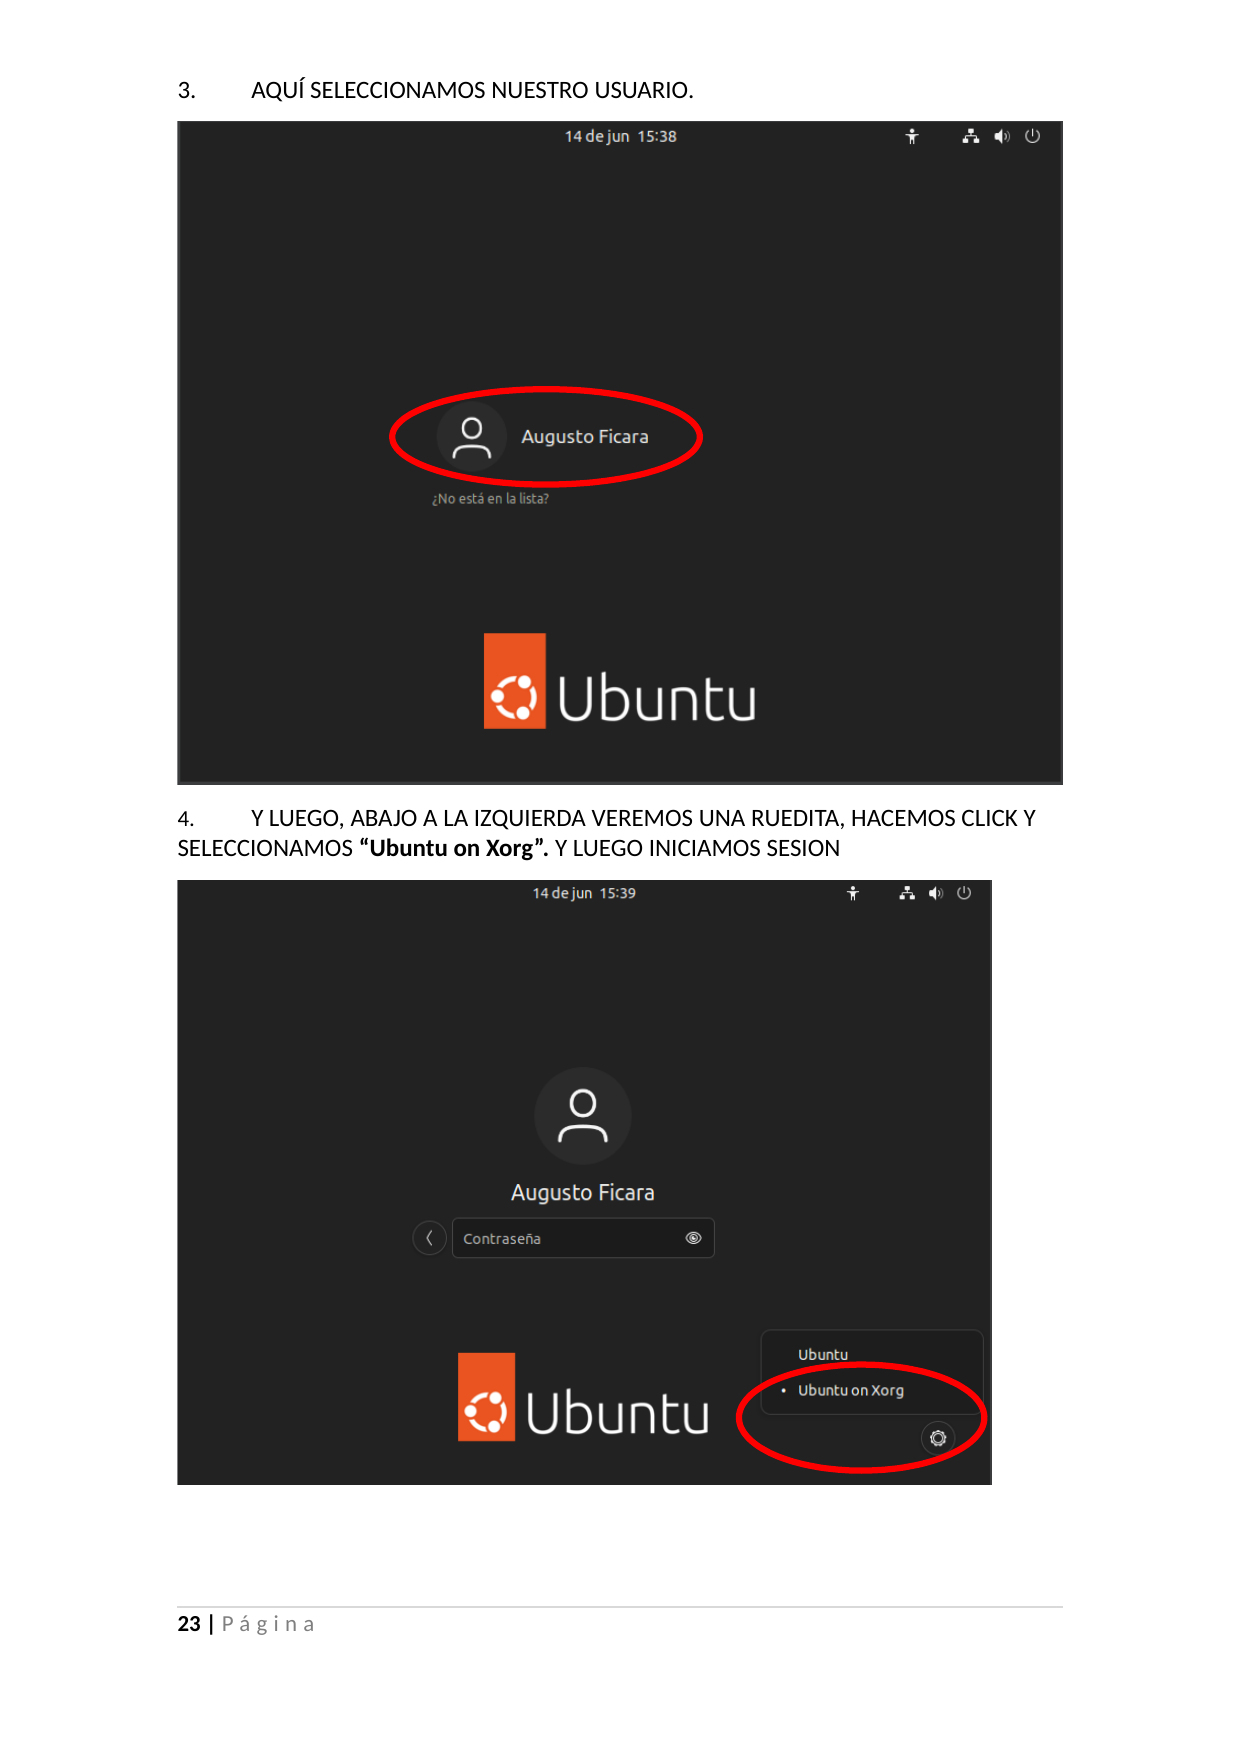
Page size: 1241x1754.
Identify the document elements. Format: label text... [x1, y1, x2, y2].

list Y LUEGO, ABAJO A LA IZQUIERDA VEREMOS UNA RUEDITA, HACEMOS CLICK Y SELECCIONAMOS “Ubuntu on Xorg”. Y LUEGO INICIAMOS SESION [177, 802, 1063, 863]
list AQUÍ SELECCIONAMOS NUESTRO USUARIO. [177, 74, 1063, 104]
